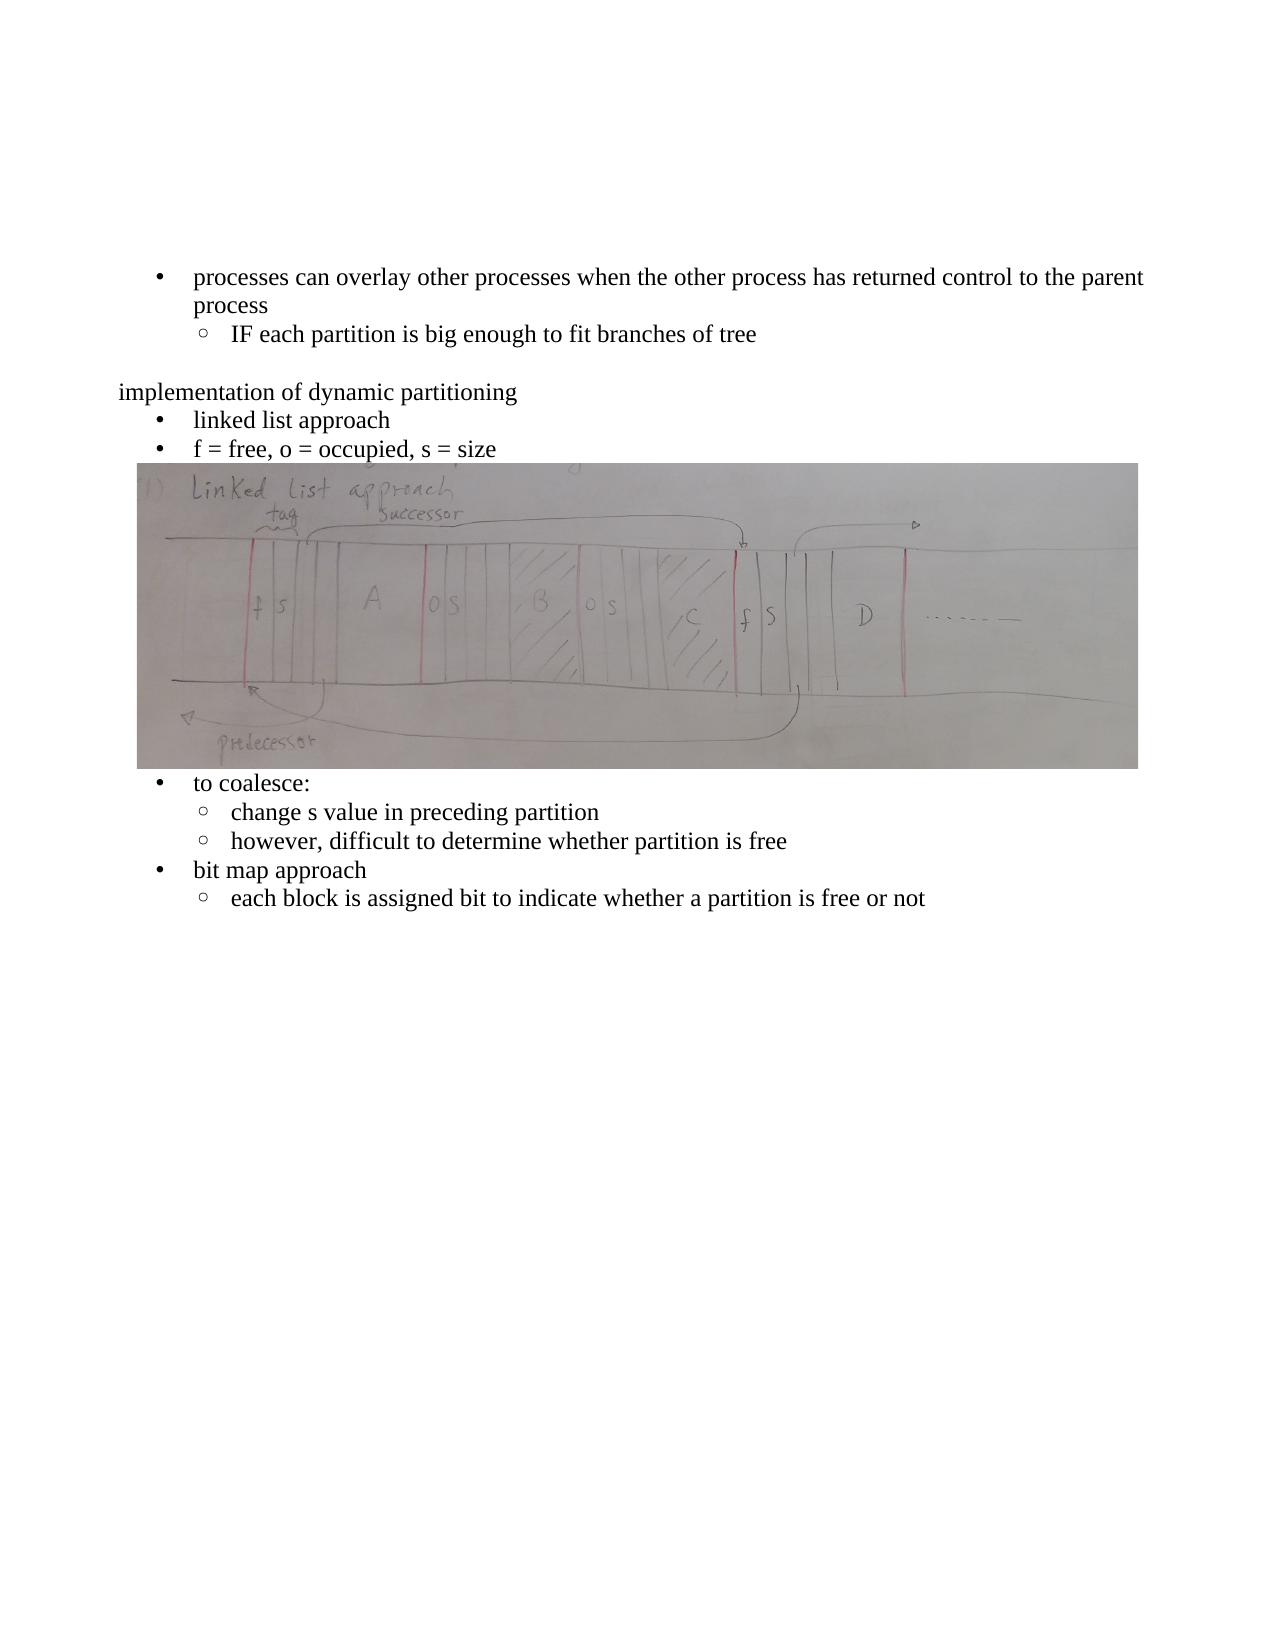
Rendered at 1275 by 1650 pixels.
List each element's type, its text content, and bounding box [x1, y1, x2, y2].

list f = free, o = occupied, s = size [156, 434, 1157, 463]
list change s value in preceding partition [193, 797, 1157, 826]
picture [136, 463, 1139, 769]
list to coalesce: [156, 463, 1157, 797]
list each block is assigned bit to indicate whether a partition is free or not [193, 883, 1157, 912]
text implementation of dynamic partitioning [118, 377, 1157, 406]
list however, difficult to determine whether partition is free [193, 826, 1157, 855]
list linked list approach [156, 406, 1157, 434]
list IF each partition is big enough to fit branches of tree [193, 319, 1157, 348]
list processes can overlay other processes when the other process has returned control to the parent process [156, 262, 1157, 319]
list bit map approach [156, 855, 1157, 883]
